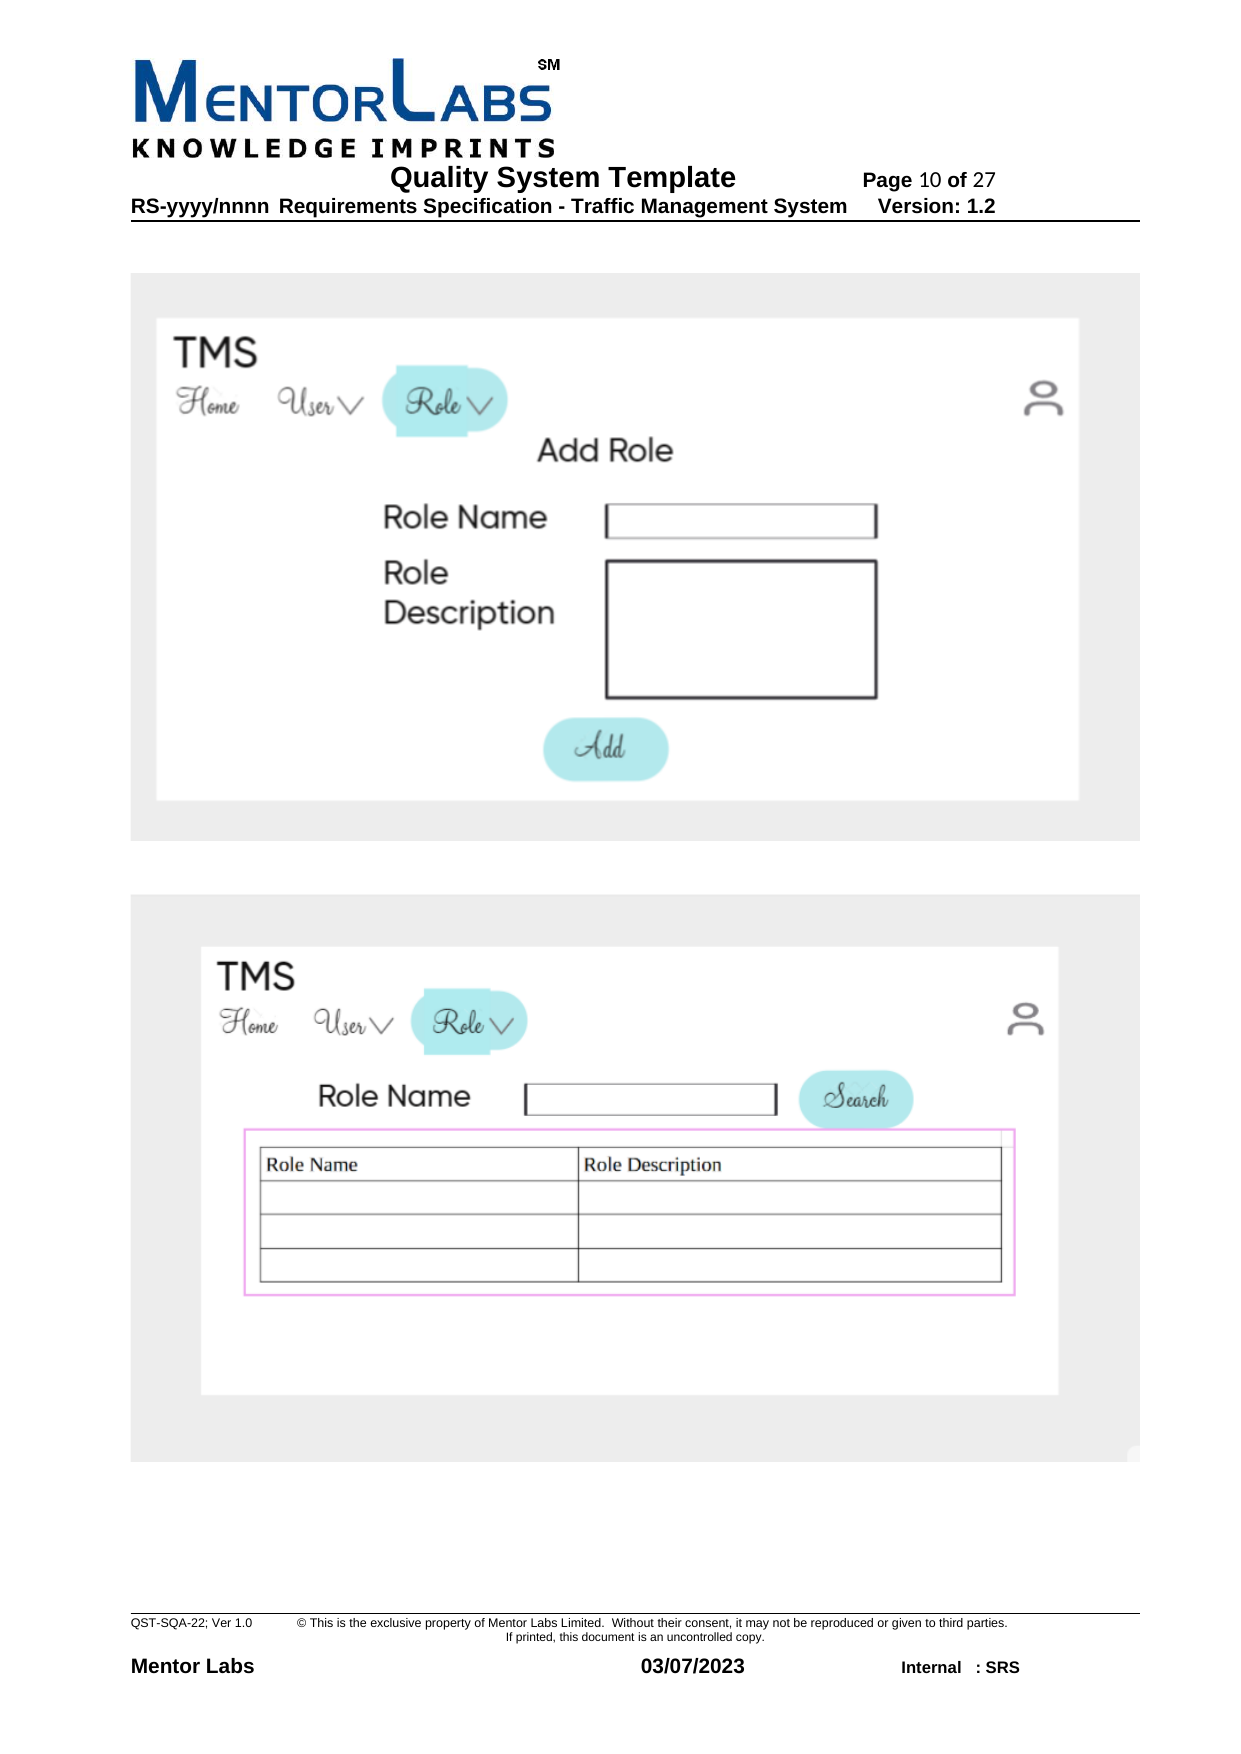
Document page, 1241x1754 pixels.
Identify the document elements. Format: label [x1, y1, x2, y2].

picture [130, 273, 1140, 841]
picture [130, 58, 563, 161]
picture [130, 894, 1140, 1462]
